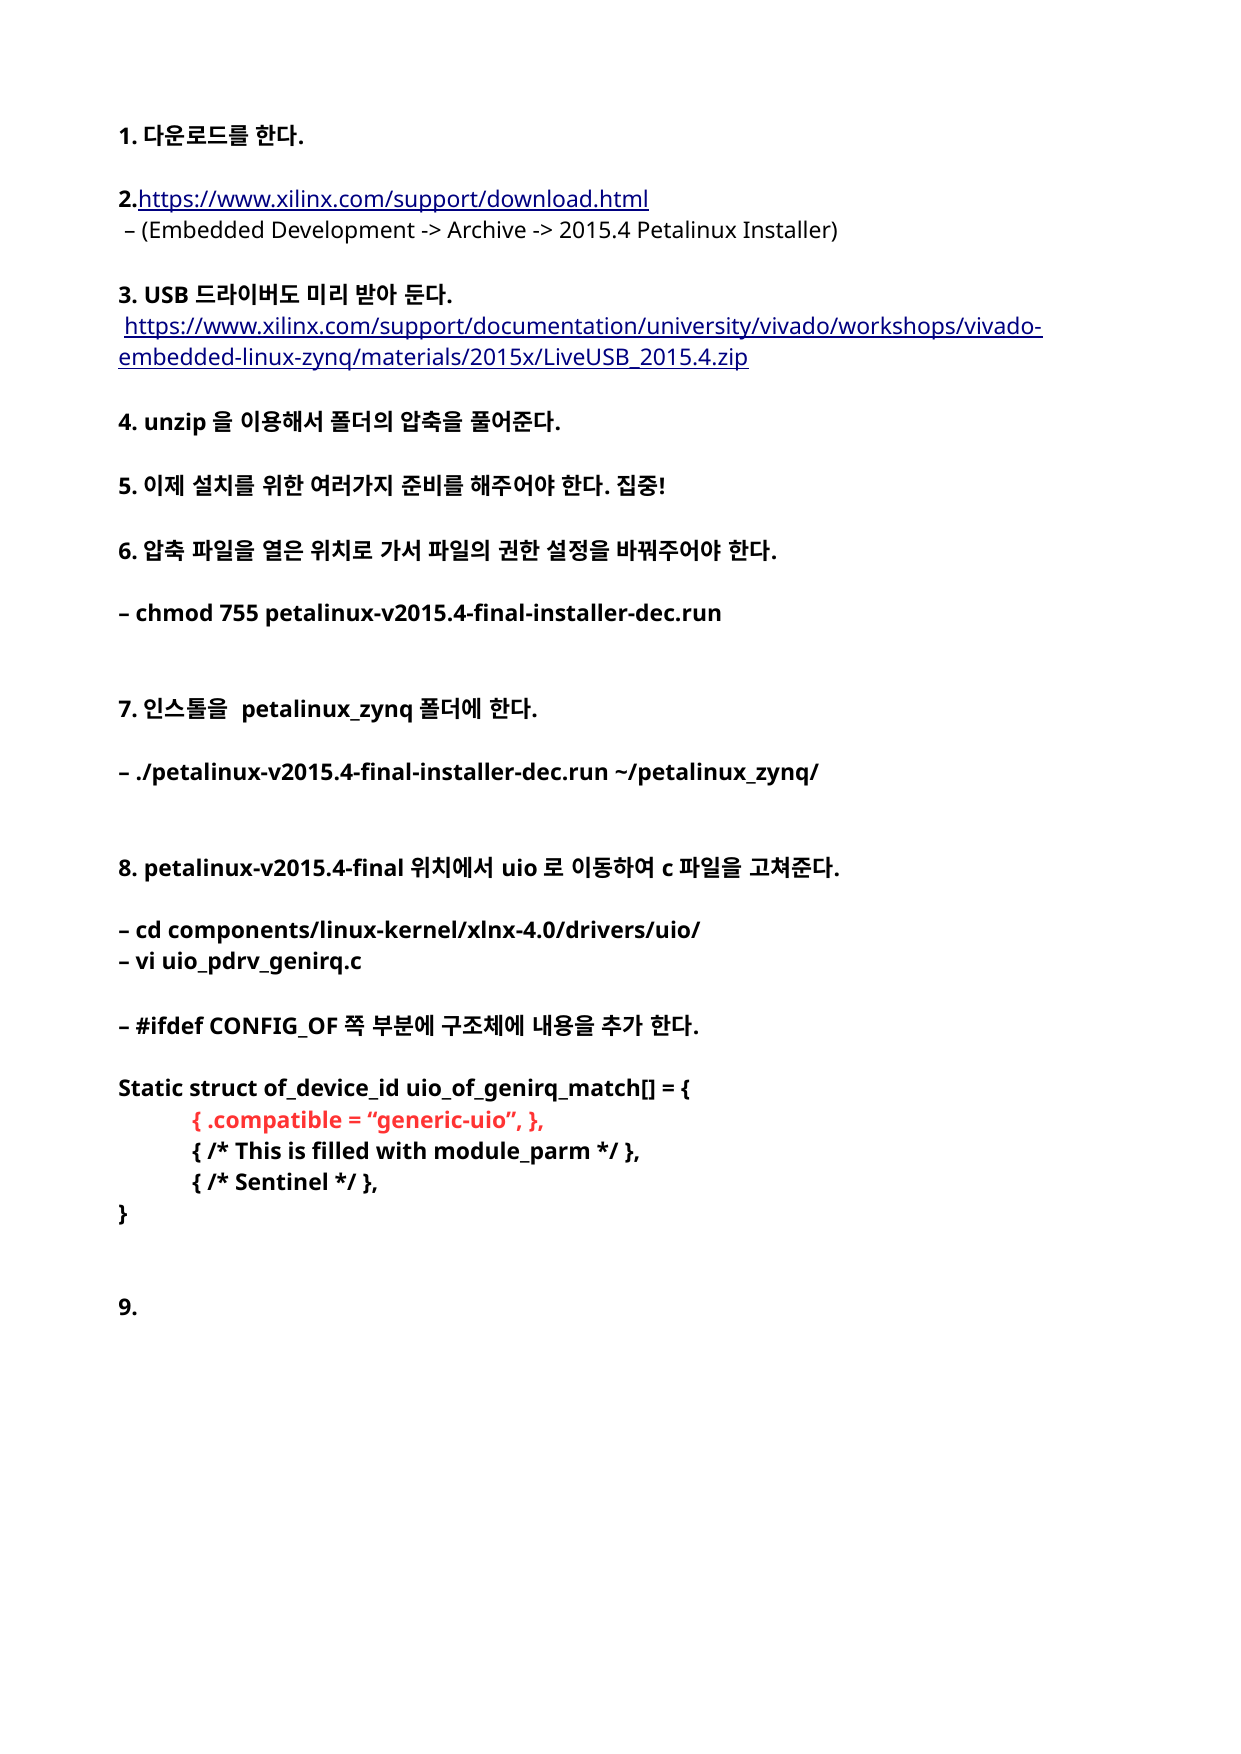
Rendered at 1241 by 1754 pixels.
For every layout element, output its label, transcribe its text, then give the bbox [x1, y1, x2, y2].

text 4. unzip 을 이용해서 폴더의 압축을 풀어준다. [118, 403, 1122, 437]
text 9. [118, 1291, 1122, 1322]
text https://www.xilinx.com/support/documentation/university/vivado/workshops/vivado-embedded-linux-zynq/materials/2015x/LiveUSB_2015.4.zip [118, 310, 1122, 372]
text – chmod 755 petalinux-v2015.4-final-installer-dec.run [118, 597, 1122, 628]
text – vi uio_pdrv_genirq.c [118, 945, 1122, 976]
text 8. petalinux-v2015.4-final 위치에서 uio 로 이동하여 c 파일을 고쳐준다. [118, 849, 1122, 883]
text – #ifdef CONFIG_OF 쪽 부분에 구조체에 내용을 추가 한다. [118, 1008, 1122, 1041]
text 1. 다운로드를 한다. [118, 118, 1122, 151]
text 2.https://www.xilinx.com/support/download.html [118, 183, 1122, 214]
text { /* This is filled with module_parm */ }, [118, 1135, 1122, 1166]
text 7. 인스톨을 petalinux_zynq 폴더에 한다. [118, 691, 1122, 724]
text – (Embedded Development -> Archive -> 2015.4 Petalinux Installer) [118, 214, 1122, 245]
text – ./petalinux-v2015.4-final-installer-dec.run ~/petalinux_zynq/ [118, 756, 1122, 787]
text { /* Sentinel */ }, [118, 1166, 1122, 1197]
text – cd components/linux-kernel/xlnx-4.0/drivers/uio/ [118, 914, 1122, 945]
text Static struct of_device_id uio_of_genirq_match[] = { [118, 1072, 1122, 1103]
text { .compatible = “generic-uio”, }, [118, 1103, 1122, 1135]
text 3. USB 드라이버도 미리 받아 둔다. [118, 276, 1122, 310]
text } [118, 1197, 1122, 1228]
text 5. 이제 설치를 위한 여러가지 준비를 해주어야 한다. 집중! [118, 468, 1122, 501]
text 6. 압축 파일을 열은 위치로 가서 파일의 권한 설정을 바꿔주어야 한다. [118, 533, 1122, 566]
